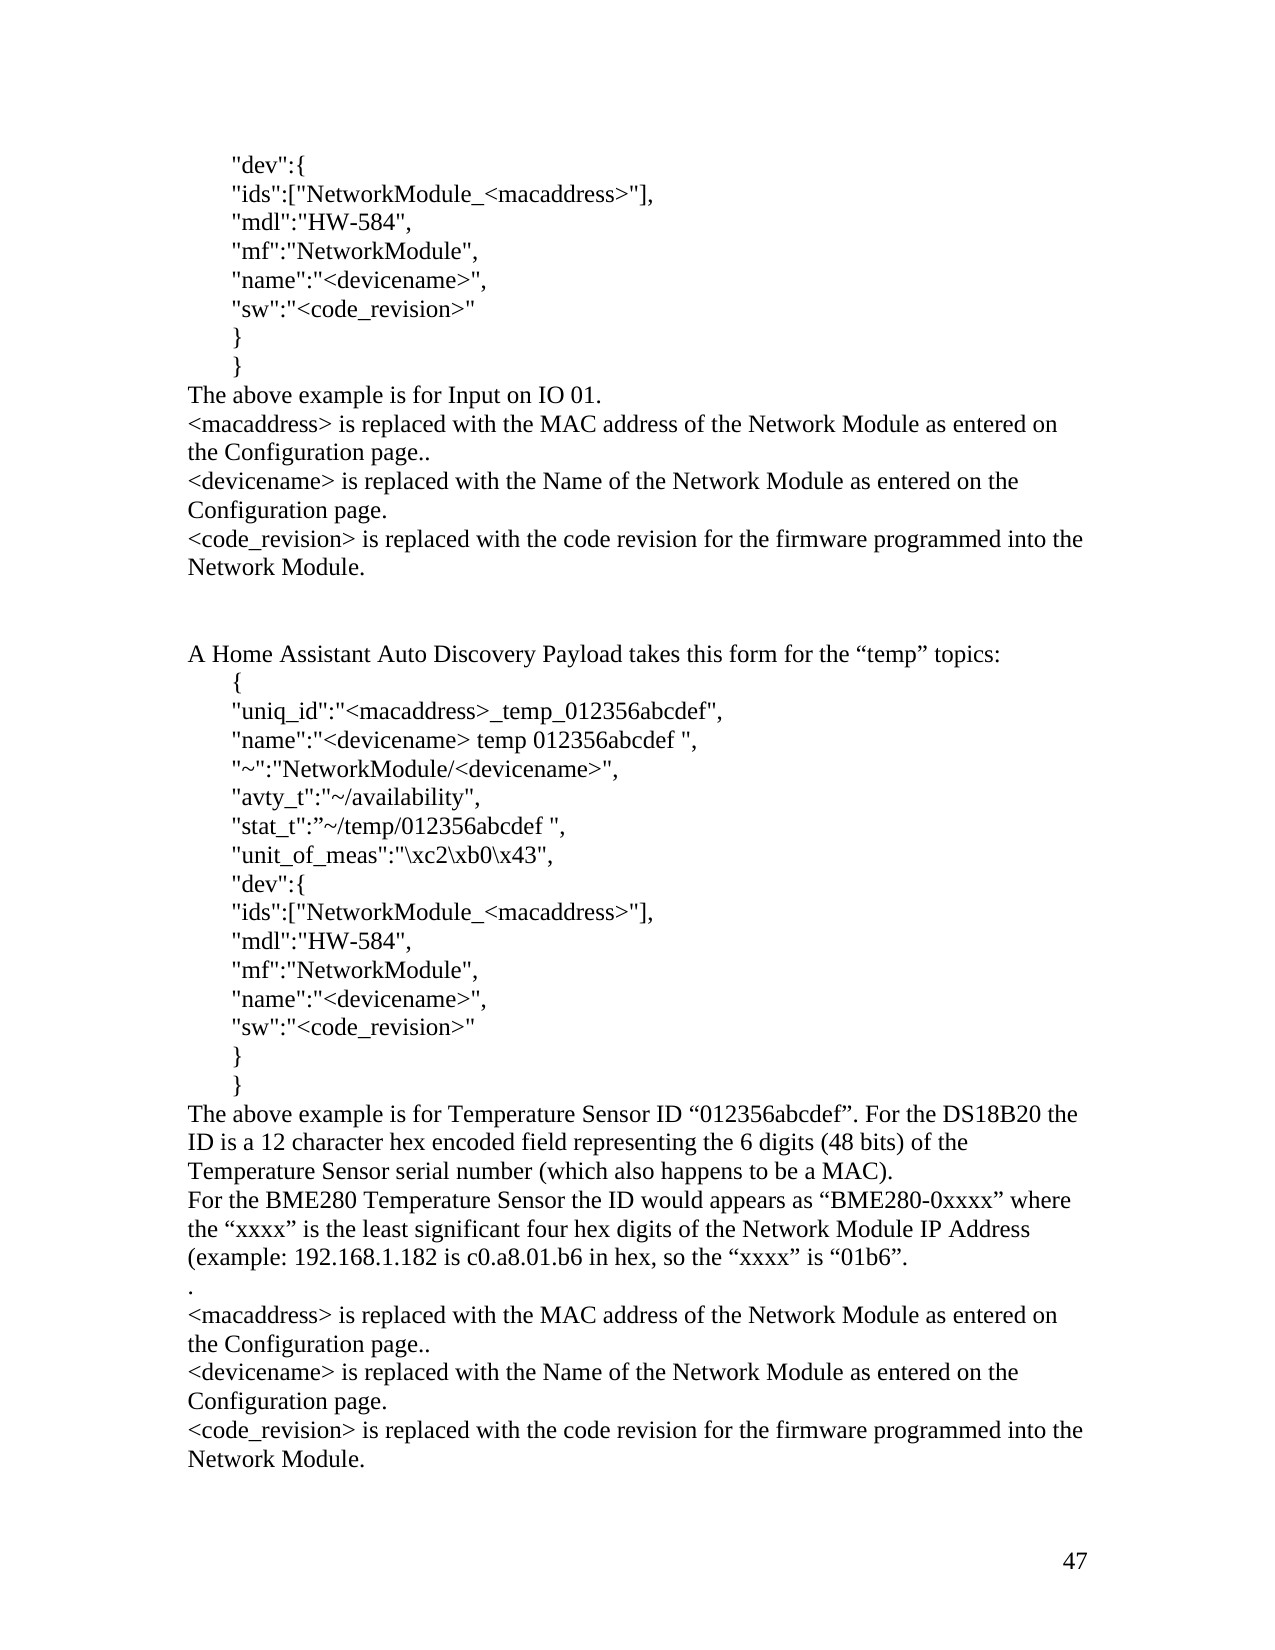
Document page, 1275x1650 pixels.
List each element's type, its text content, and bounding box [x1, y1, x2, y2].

text "~":"NetworkModule/<devicename>", [187, 754, 1087, 782]
text <macaddress> is replaced with the MAC address of the Network Module as entered on the Configuration page.. [187, 409, 1087, 466]
text <devicename> is replaced with the Name of the Network Module as entered on the Configuration page. [187, 466, 1087, 524]
text <devicename> is replaced with the Name of the Network Module as entered on the Configuration page. [187, 1357, 1087, 1415]
text "name":"<devicename>", [187, 984, 1087, 1012]
text "mdl":"HW-584", [187, 207, 1087, 236]
text <macaddress> is replaced with the MAC address of the Network Module as entered on the Configuration page.. [187, 1300, 1087, 1357]
text "sw":"<code_revision>" [187, 1012, 1087, 1041]
text "sw":"<code_revision>" [187, 294, 1087, 322]
text "name":"<devicename>", [187, 265, 1087, 294]
text "dev":{ [187, 150, 1087, 179]
text The above example is for Temperature Sensor ID “012356abcdef”. For the DS18B20 the ID is a 12 character hex encoded field representing the 6 digits (48 bits) of the Temperature Sensor serial number (which also happens to be a MAC). [187, 1099, 1087, 1185]
text "ids":["NetworkModule_<macaddress>"], [187, 179, 1087, 207]
text "uniq_id":"<macaddress>_temp_012356abcdef", [187, 696, 1087, 725]
text "ids":["NetworkModule_<macaddress>"], [187, 897, 1087, 926]
text "stat_t":”~/temp/012356abcdef ", [187, 811, 1087, 840]
text } [187, 322, 1087, 351]
text <code_revision> is replaced with the code revision for the firmware programmed into the Network Module. [187, 1415, 1087, 1472]
text } [187, 1041, 1087, 1070]
text The above example is for Input on IO 01. [187, 380, 1087, 409]
text <code_revision> is replaced with the code revision for the firmware programmed into the Network Module. [187, 524, 1087, 581]
text A Home Assistant Auto Discovery Payload takes this form for the “temp” topics: [187, 639, 1087, 667]
text } [187, 1070, 1087, 1099]
text "unit_of_meas":"\xc2\xb0\x43", [187, 840, 1087, 869]
text "mf":"NetworkModule", [187, 955, 1087, 984]
text "mdl":"HW-584", [187, 926, 1087, 955]
text . [187, 1271, 1087, 1300]
text For the BME280 Temperature Sensor the ID would appears as “BME280-0xxxx” where the “xxxx” is the least significant four hex digits of the Network Module IP Address (example: 192.168.1.182 is c0.a8.01.b6 in hex, so the “xxxx” is “01b6”. [187, 1185, 1087, 1271]
text { [187, 667, 1087, 696]
text "avty_t":"~/availability", [187, 782, 1087, 811]
text "dev":{ [187, 869, 1087, 897]
text "mf":"NetworkModule", [187, 236, 1087, 265]
text } [187, 351, 1087, 380]
text "name":"<devicename> temp 012356abcdef ", [187, 725, 1087, 754]
